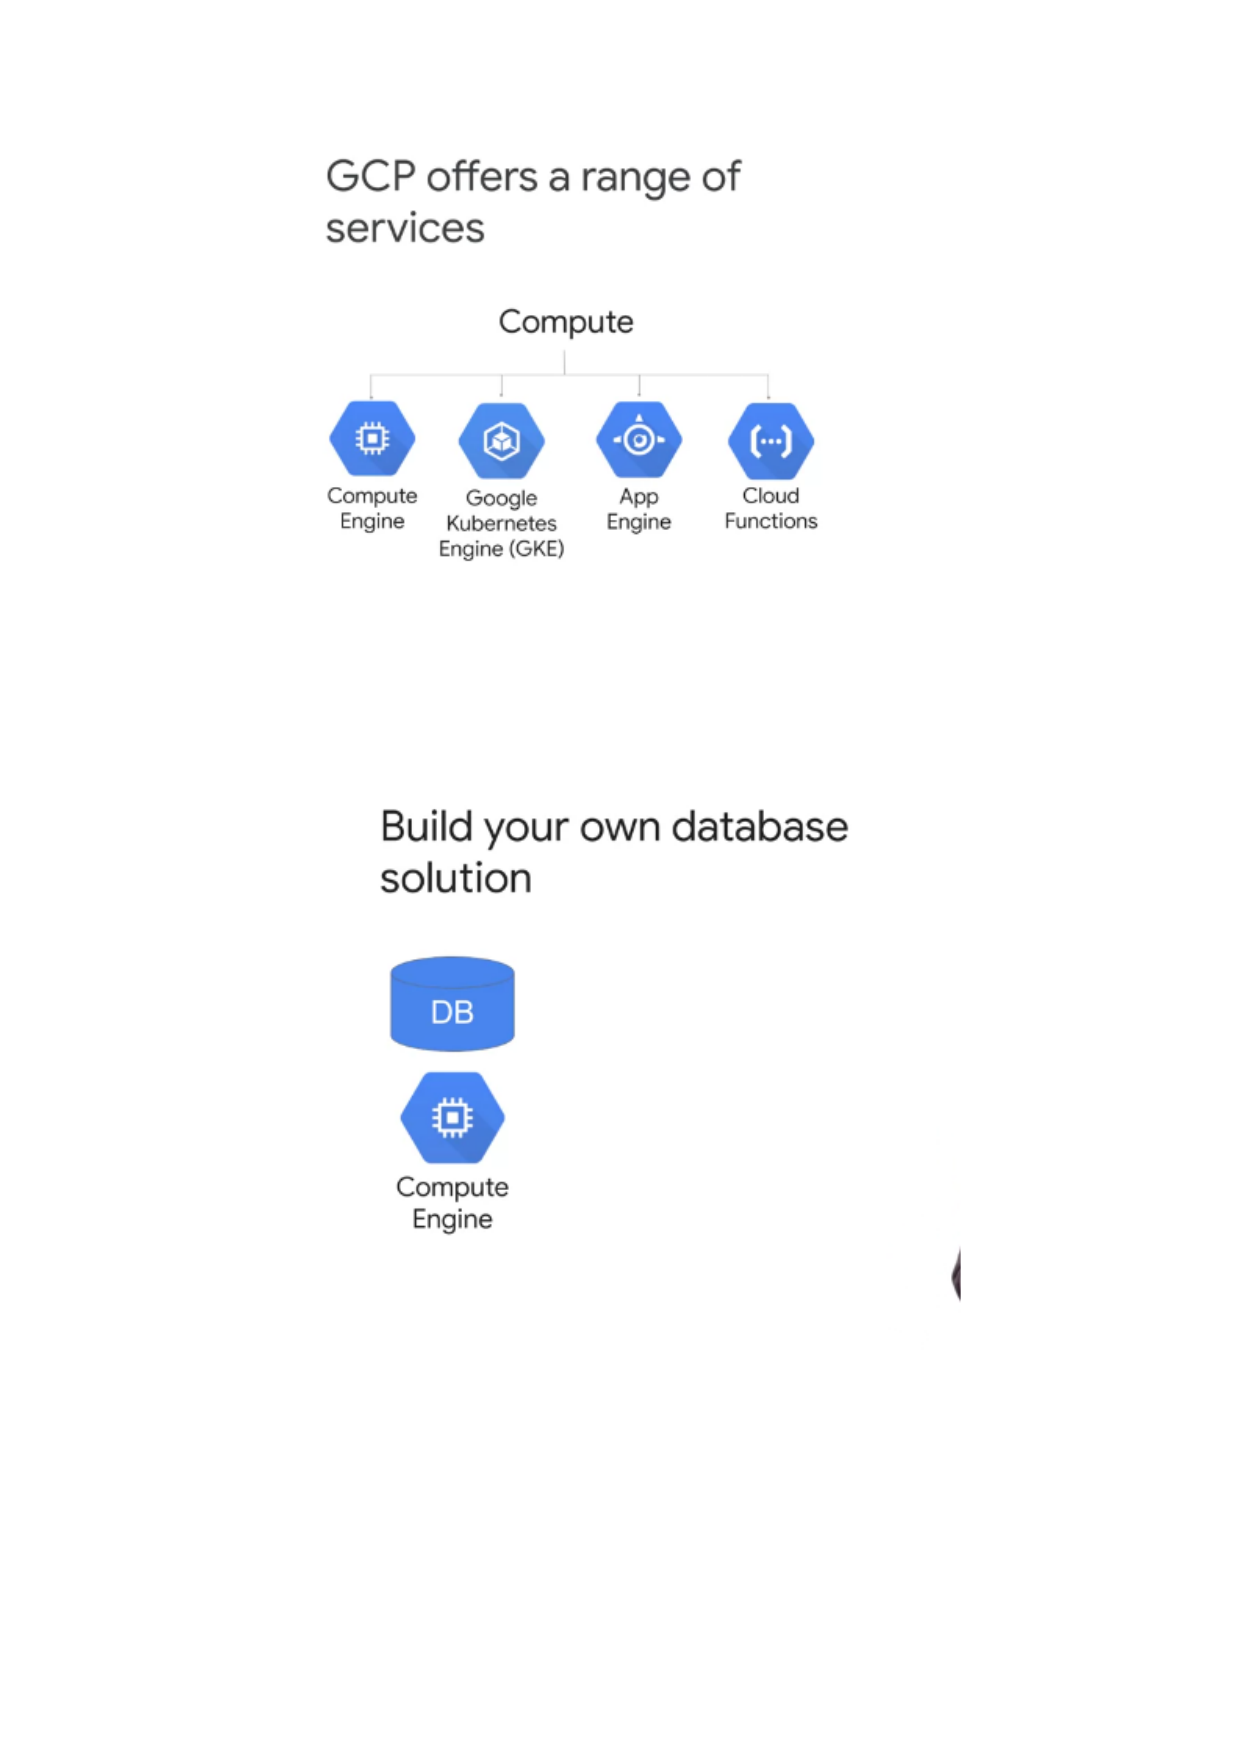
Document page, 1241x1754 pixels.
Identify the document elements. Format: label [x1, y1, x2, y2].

picture [279, 750, 961, 1381]
picture [245, 125, 855, 730]
